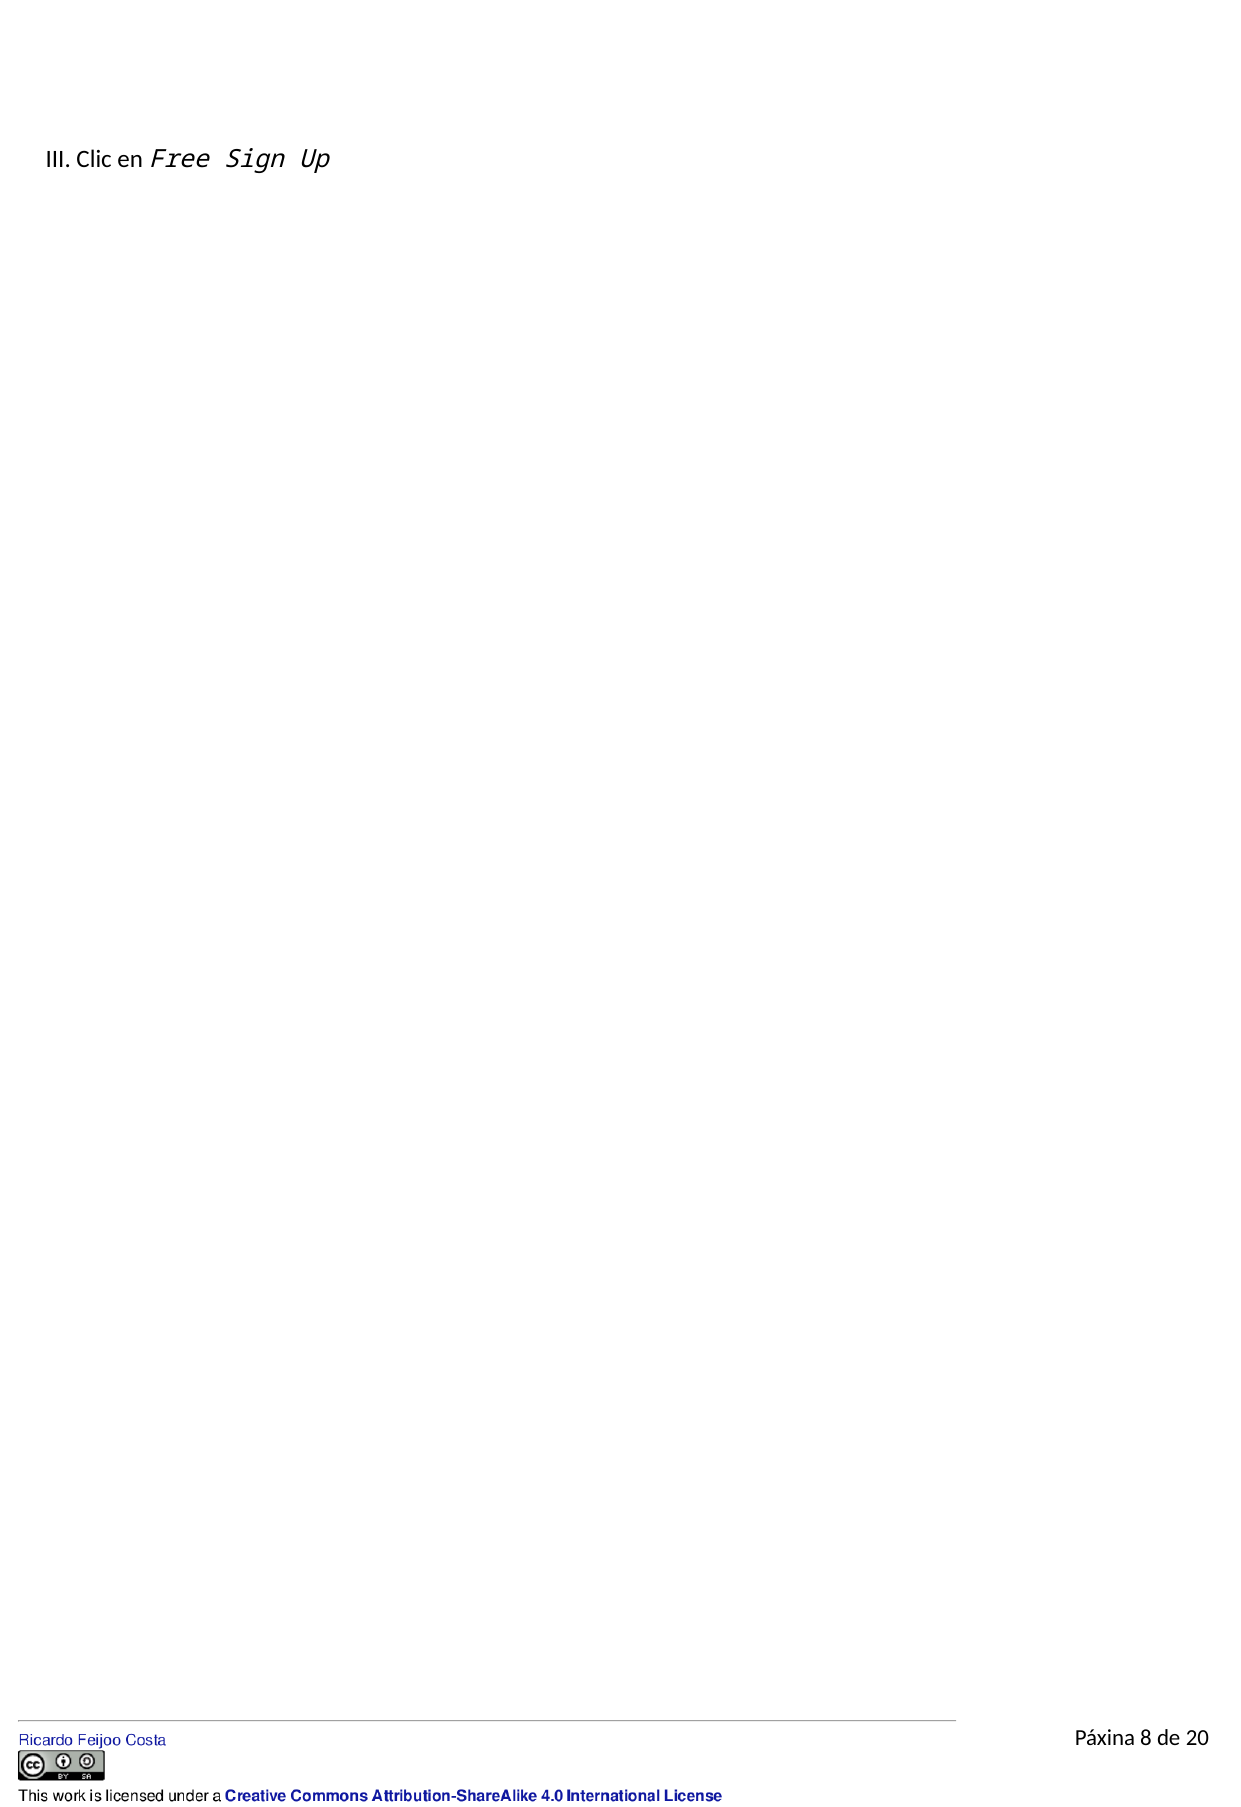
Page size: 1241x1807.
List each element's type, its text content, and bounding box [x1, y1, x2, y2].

text III. Clic en Free Sign Up [45, 141, 1209, 175]
picture [8, 1715, 957, 1806]
